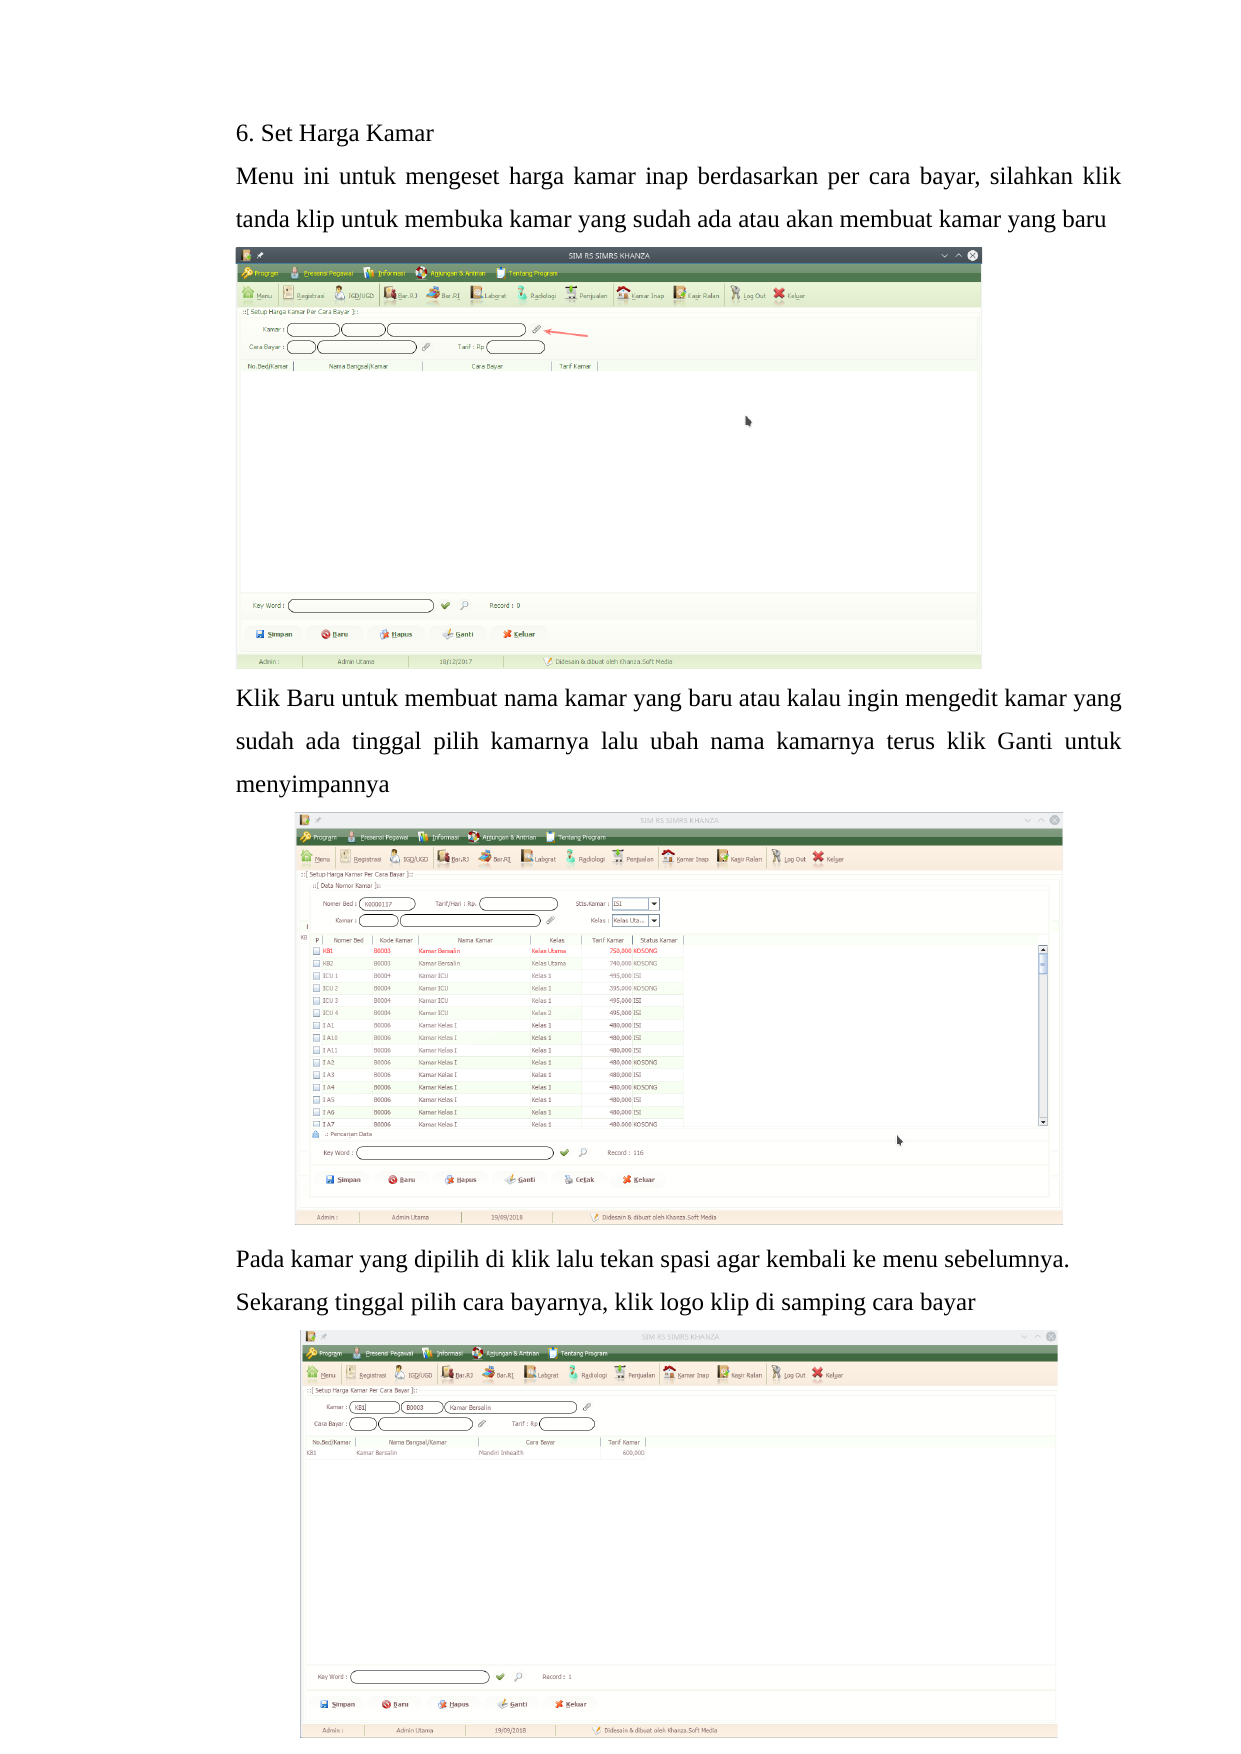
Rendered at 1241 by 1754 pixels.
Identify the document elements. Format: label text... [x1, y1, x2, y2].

picture [294, 812, 1064, 1225]
picture [235, 247, 983, 669]
text Sekarang tinggal pilih cara bayarnya, klik logo klip di samping cara bayar [236, 1287, 1122, 1316]
picture [300, 1330, 1058, 1738]
text Pada kamar yang dipilih di klik lalu tekan spasi agar kembali ke menu sebelumnya. [236, 1244, 1122, 1272]
text Klik Baru untuk membuat nama kamar yang baru atau kalau ingin mengedit kamar yang sudah ada tinggal pilih kamarnya lalu ubah nama kamarnya terus klik Ganti untuk menyimpannya [236, 683, 1122, 798]
text Menu ini untuk mengeset harga kamar inap berdasarkan per cara bayar, silahkan klik tanda klip untuk membuka kamar yang sudah ada atau akan membuat kamar yang baru [236, 161, 1122, 233]
list 6. Set Harga Kamar [236, 118, 1122, 147]
